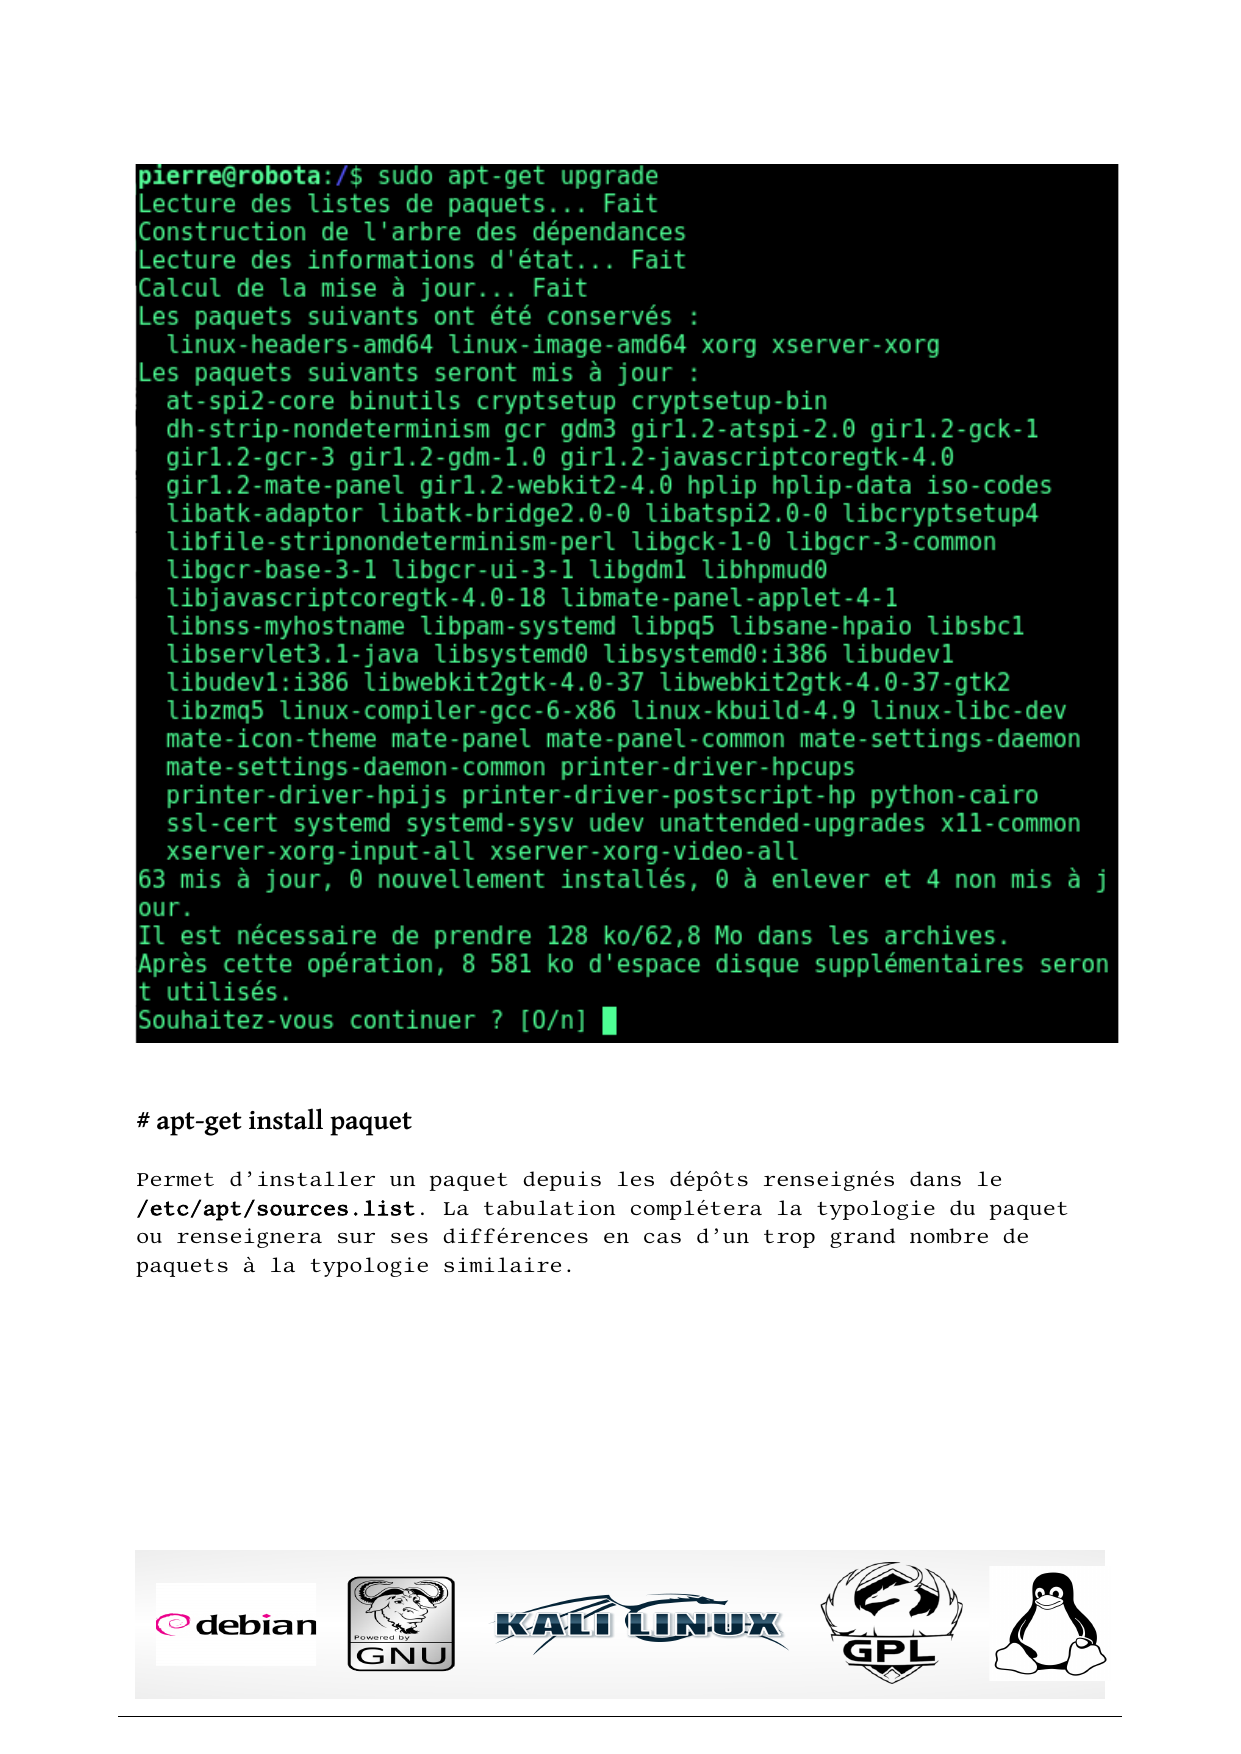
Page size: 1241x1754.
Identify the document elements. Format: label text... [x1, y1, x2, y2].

picture [341, 1573, 460, 1674]
picture [476, 1579, 799, 1670]
picture [156, 1583, 317, 1666]
picture [135, 164, 1119, 1043]
text Permet d’installer un paquet depuis les dépôts renseignés dans le /etc/apt/sources.list. La tabulation complétera la typologie du paquet ou renseignera sur ses différences en cas d’un trop grand nombre de paquets à la typologie similaire. [136, 1168, 1104, 1277]
picture [820, 1562, 963, 1684]
picture [989, 1566, 1112, 1681]
text # apt-get install paquet [136, 1105, 1104, 1137]
